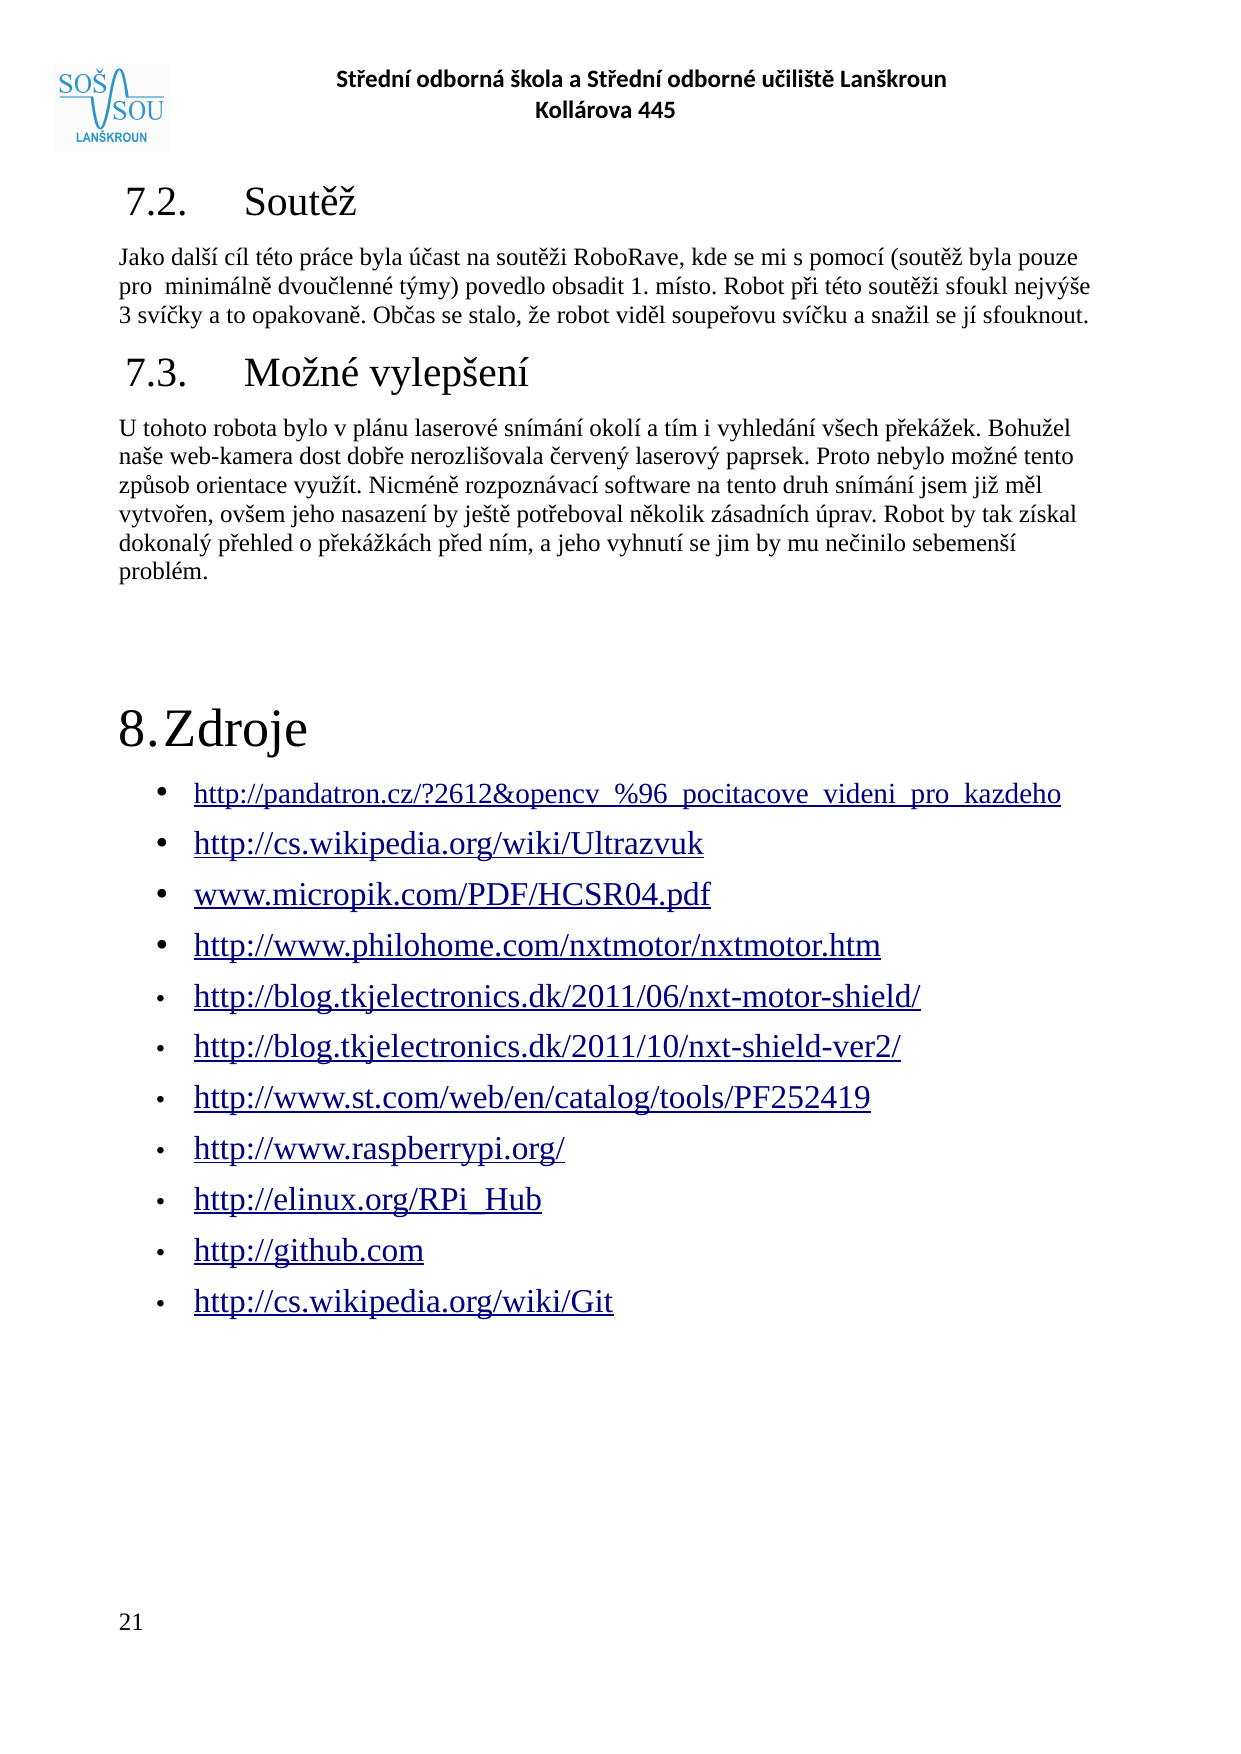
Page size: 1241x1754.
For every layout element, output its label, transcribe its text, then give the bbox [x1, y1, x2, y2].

subtitle Zdroje [119, 696, 1092, 759]
subtitle Možné vylepšení [125, 347, 1092, 395]
list http://blog.tkjelectronics.dk/2011/06/nxt-motor-shield/ [156, 976, 1092, 1014]
text U tohoto robota bylo v plánu laserové snímání okolí a tím i vyhledání všech překážek. Bohužel naše web-kamera dost dobře nerozlišovala červený laserový paprsek. Proto nebylo možné tento způsob orientace využít. Nicméně rozpoznávací software na tento druh snímání jsem již měl vytvořen, ovšem jeho nasazení by ještě potřeboval několik zásadních úprav. Robot by tak získal dokonalý přehled o překážkách před ním, a jeho vyhnutí se jim by mu nečinilo sebemenší problém. [119, 413, 1092, 585]
list http://www.st.com/web/en/catalog/tools/PF252419 [156, 1077, 1092, 1116]
list www.micropik.com/PDF/HCSR04.pdf [156, 874, 1092, 912]
list http://www.philohome.com/nxtmotor/nxtmotor.htm [156, 925, 1092, 963]
list http://elinux.org/RPi_Hub [156, 1179, 1092, 1217]
list http://www.raspberrypi.org/ [156, 1128, 1092, 1167]
list http://cs.wikipedia.org/wiki/Ultrazvuk [156, 823, 1092, 862]
list http://cs.wikipedia.org/wiki/Git [156, 1281, 1092, 1319]
list http://github.com [156, 1230, 1092, 1268]
list http://pandatron.cz/?2612&opencv_%96_pocitacove_videni_pro_kazdeho [156, 776, 1092, 811]
subtitle Soutěž [125, 177, 1092, 224]
picture [53, 64, 170, 152]
list http://blog.tkjelectronics.dk/2011/10/nxt-shield-ver2/ [156, 1027, 1092, 1065]
text Jako další cíl této práce byla účast na soutěži RoboRave, kde se mi s pomocí (soutěž byla pouze pro minimálně dvoučlenné týmy) povedlo obsadit 1. místo. Robot při této soutěži sfoukl nejvýše 3 svíčky a to opakovaně. Občas se stalo, že robot viděl soupeřovu svíčku a snažil se jí sfouknout. [119, 242, 1092, 328]
